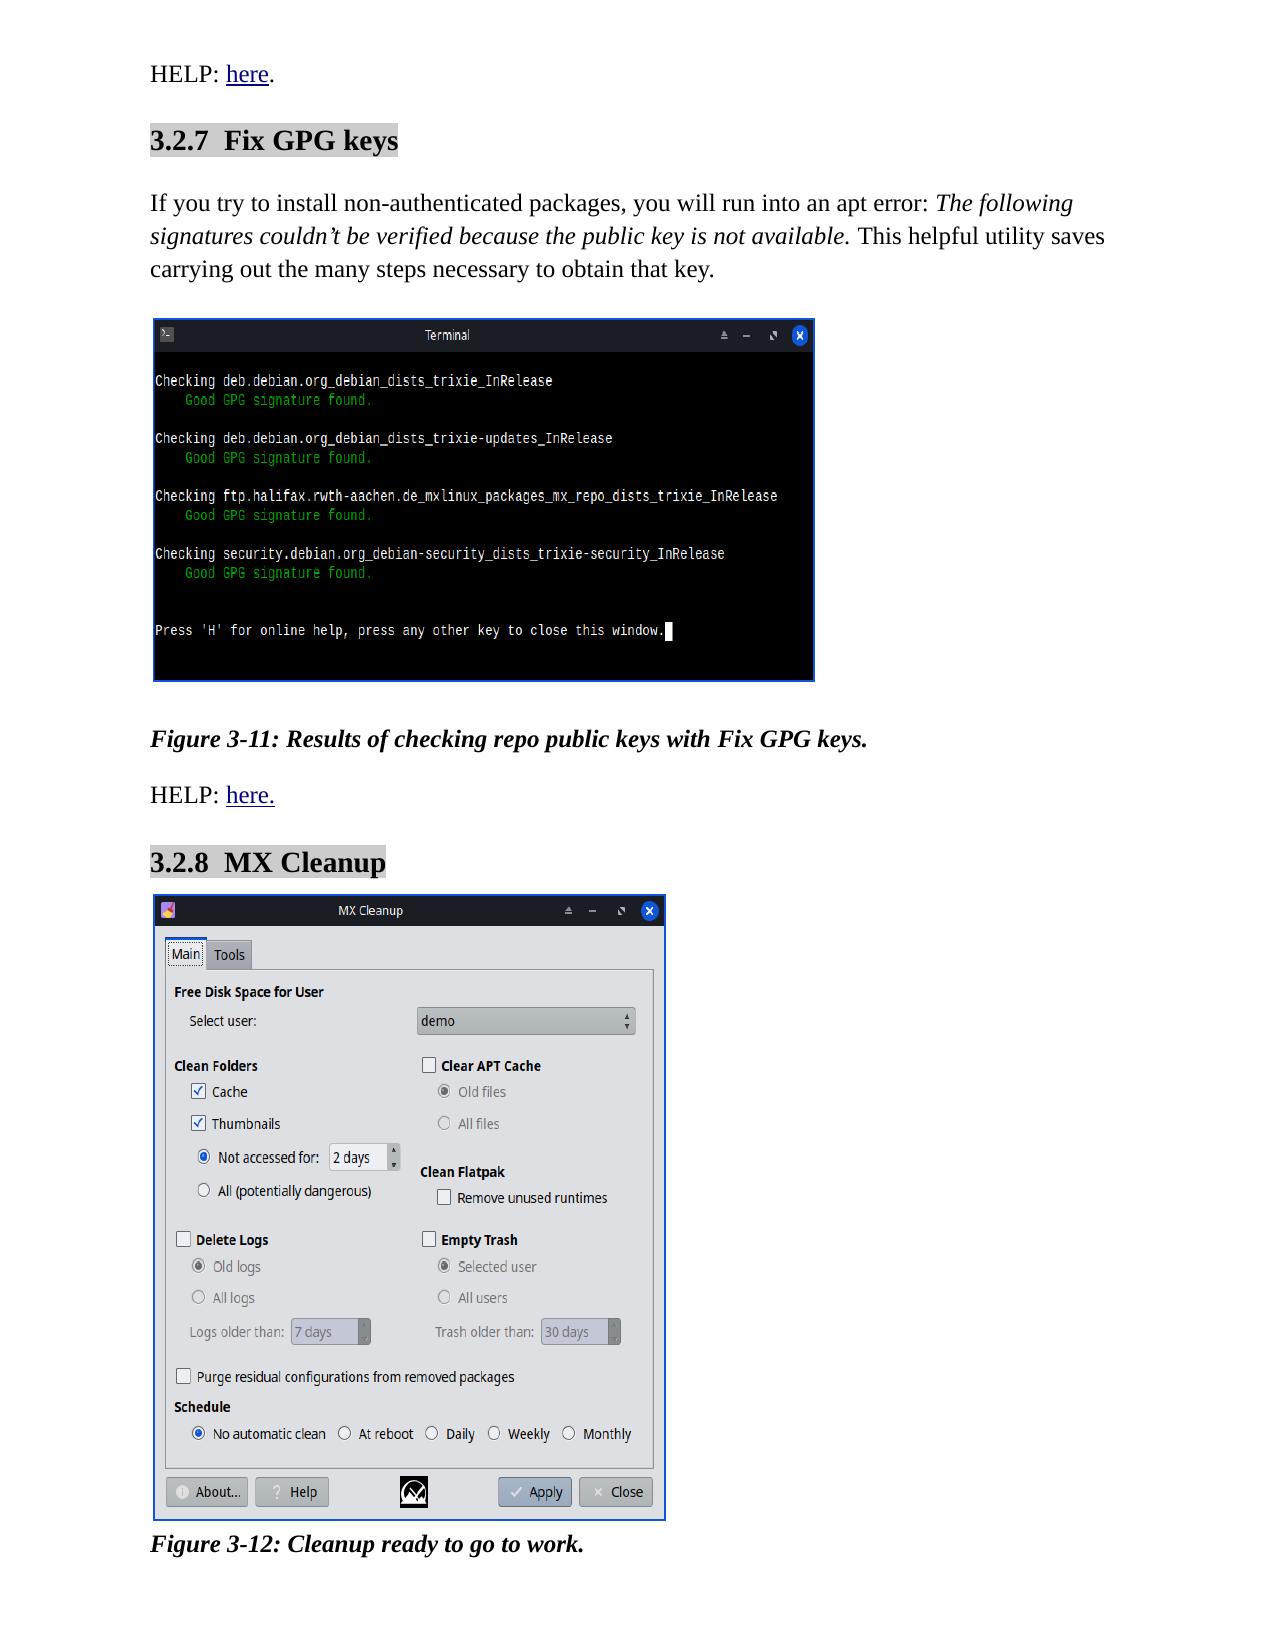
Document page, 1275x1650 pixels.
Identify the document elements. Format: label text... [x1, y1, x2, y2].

picture [150, 894, 668, 1525]
subtitle 3.2.8 MX Cleanup [194, 845, 224, 878]
picture [150, 318, 817, 686]
subtitle 3.2.7 Fix GPG keys [398, 123, 1125, 157]
text Figure 3-11: Results of checking repo public keys with Fix GPG keys. [150, 724, 1110, 752]
subtitle 3.2.8 MX Cleanup [386, 845, 1125, 878]
text HELP: here. [150, 59, 1125, 88]
text Figure 3-12: Cleanup ready to go to work. [150, 910, 1125, 1558]
text HELP: here. [150, 781, 1125, 809]
text If you try to install non-authenticated packages, you will run into an apt error: The following signatures couldn’t be verified because the public key is not available. This helpful utility saves carrying out the many steps necessary to obtain that key. [150, 188, 1125, 283]
